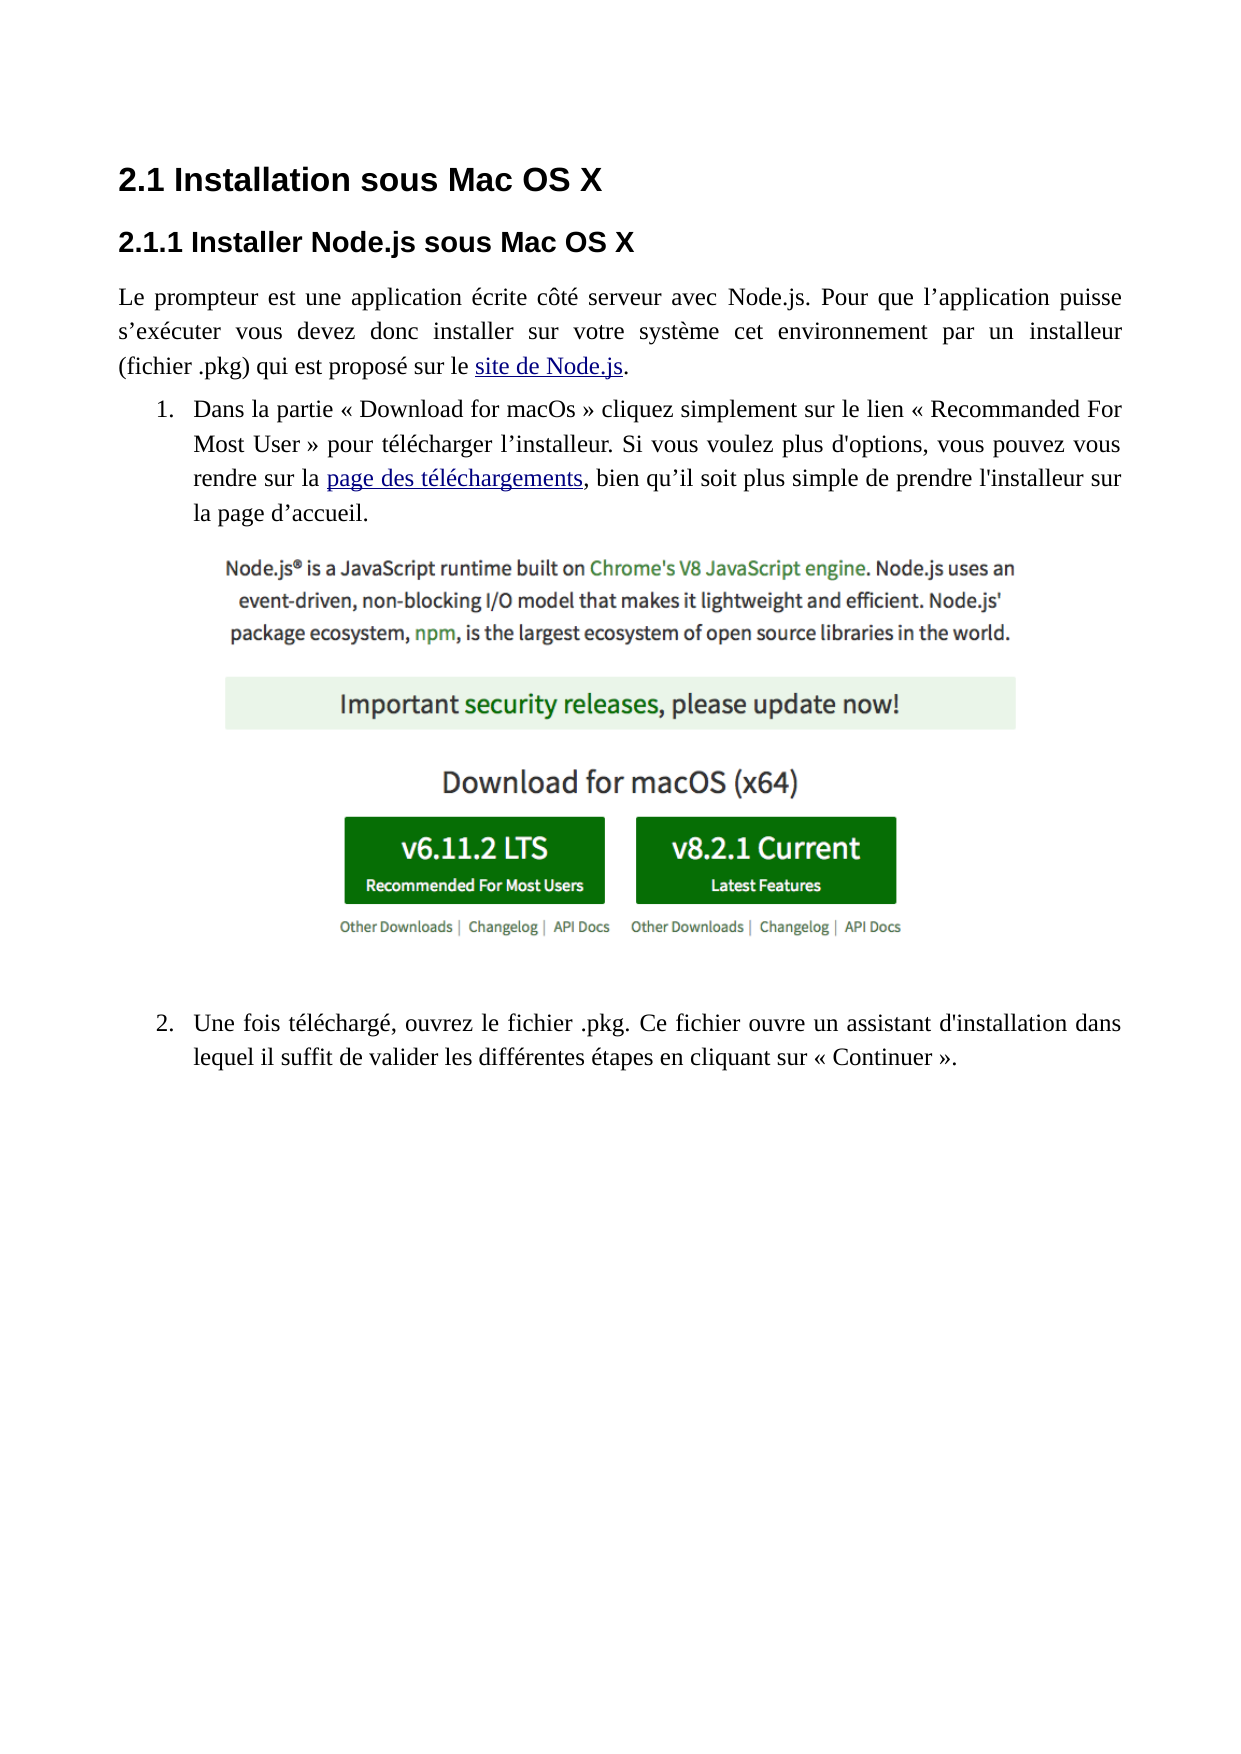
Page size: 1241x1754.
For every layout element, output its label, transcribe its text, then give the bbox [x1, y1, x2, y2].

text Le prompteur est une application écrite côté serveur avec Node.js. Pour que l’application puisse s’exécuter vous devez donc installer sur votre système cet environnement par un installeur (fichier .pkg) qui est proposé sur le site de Node.js. [118, 282, 1122, 379]
list Une fois téléchargé, ouvrez le fichier .pkg. Ce fichier ouvre un assistant d'installation dans lequel il suffit de valider les différentes étapes en cliquant sur « Continuer ». [156, 1008, 1122, 1071]
picture [136, 541, 1104, 959]
subtitle 2.1 Installation sous Mac OS X [118, 159, 1122, 198]
subtitle 2.1.1 Installer Node.js sous Mac OS X [118, 225, 1122, 258]
list Dans la partie « Download for macOs » cliquez simplement sur le lien « Recommanded For Most User » pour télécharger l’installeur. Si vous voulez plus d'options, vous pouvez vous rendre sur la page des téléchargements, bien qu’il soit plus simple de prendre l'installeur sur la page d’accueil. [156, 394, 1122, 526]
